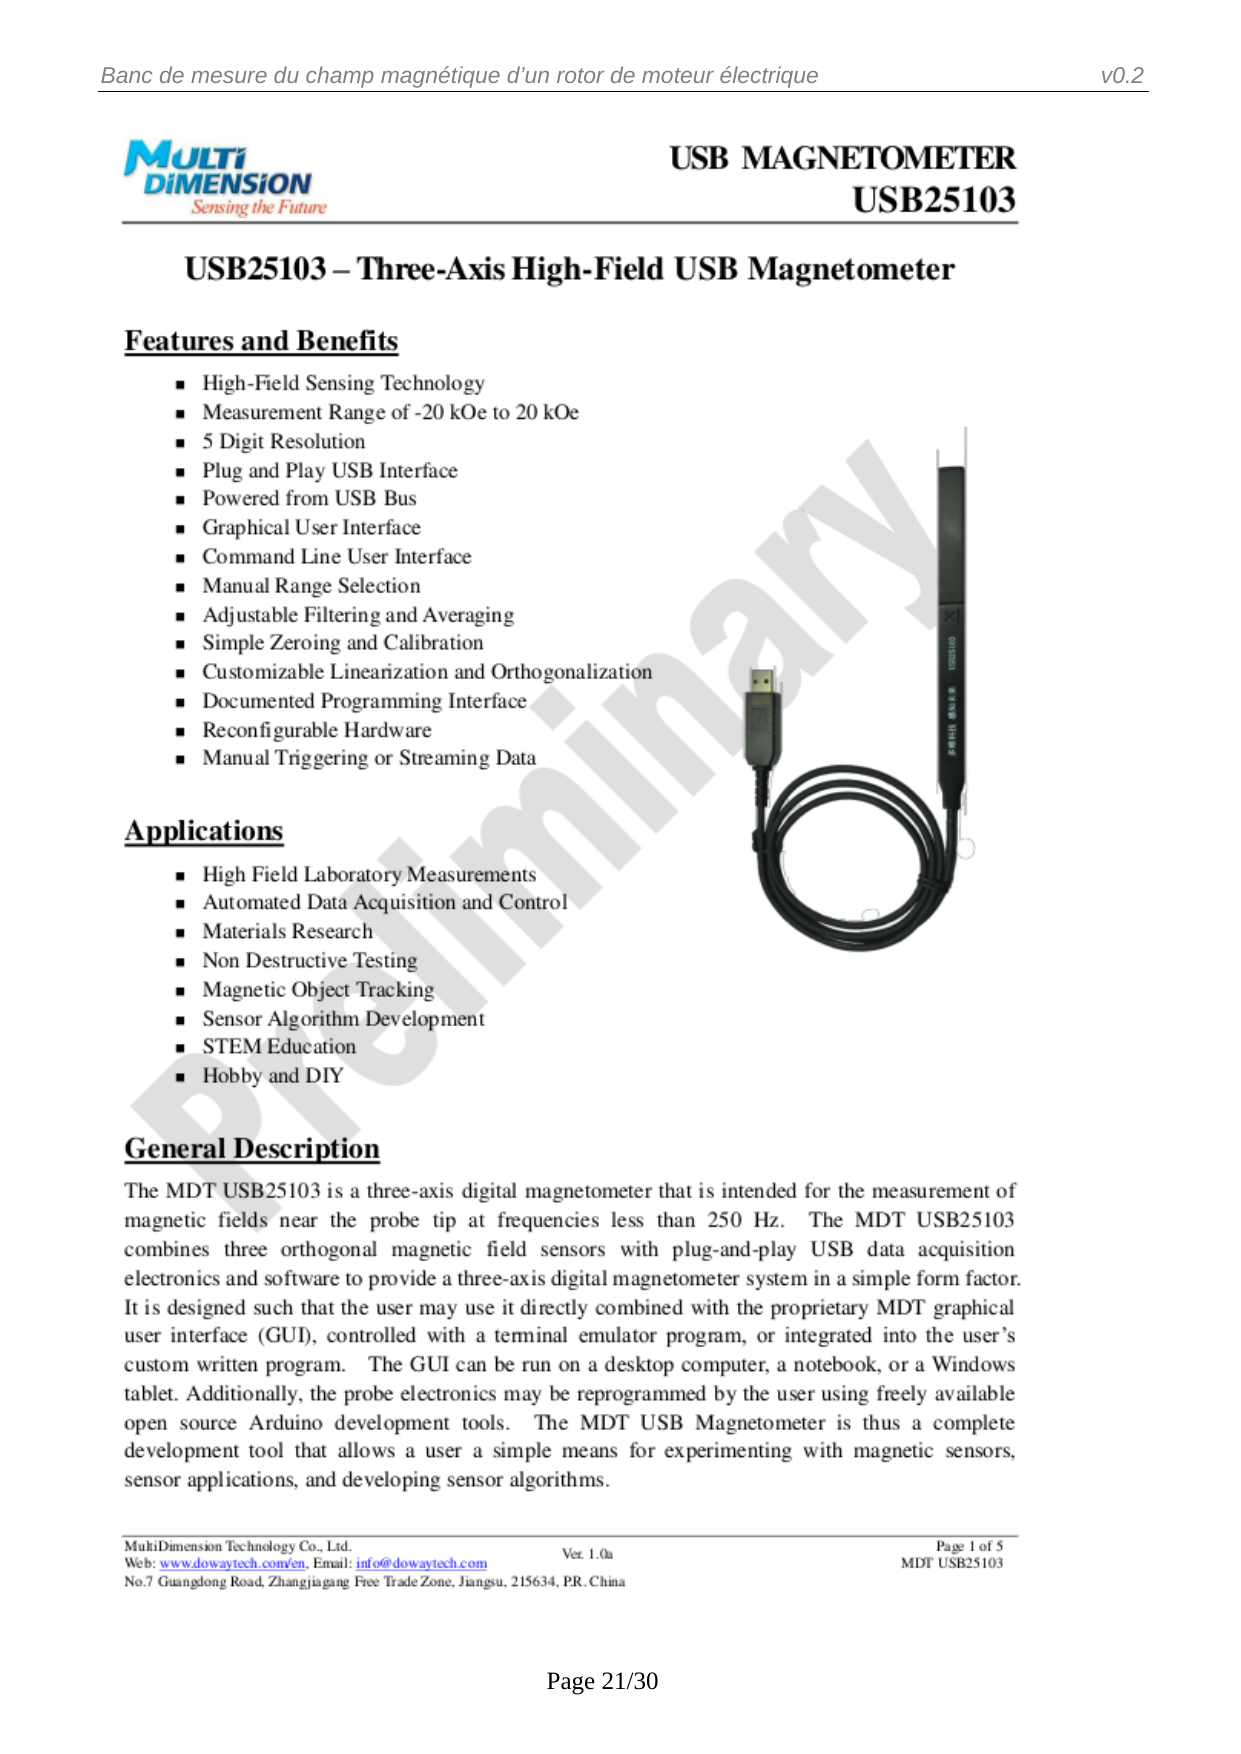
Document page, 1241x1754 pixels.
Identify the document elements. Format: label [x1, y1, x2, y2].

picture [100, 120, 1044, 1605]
